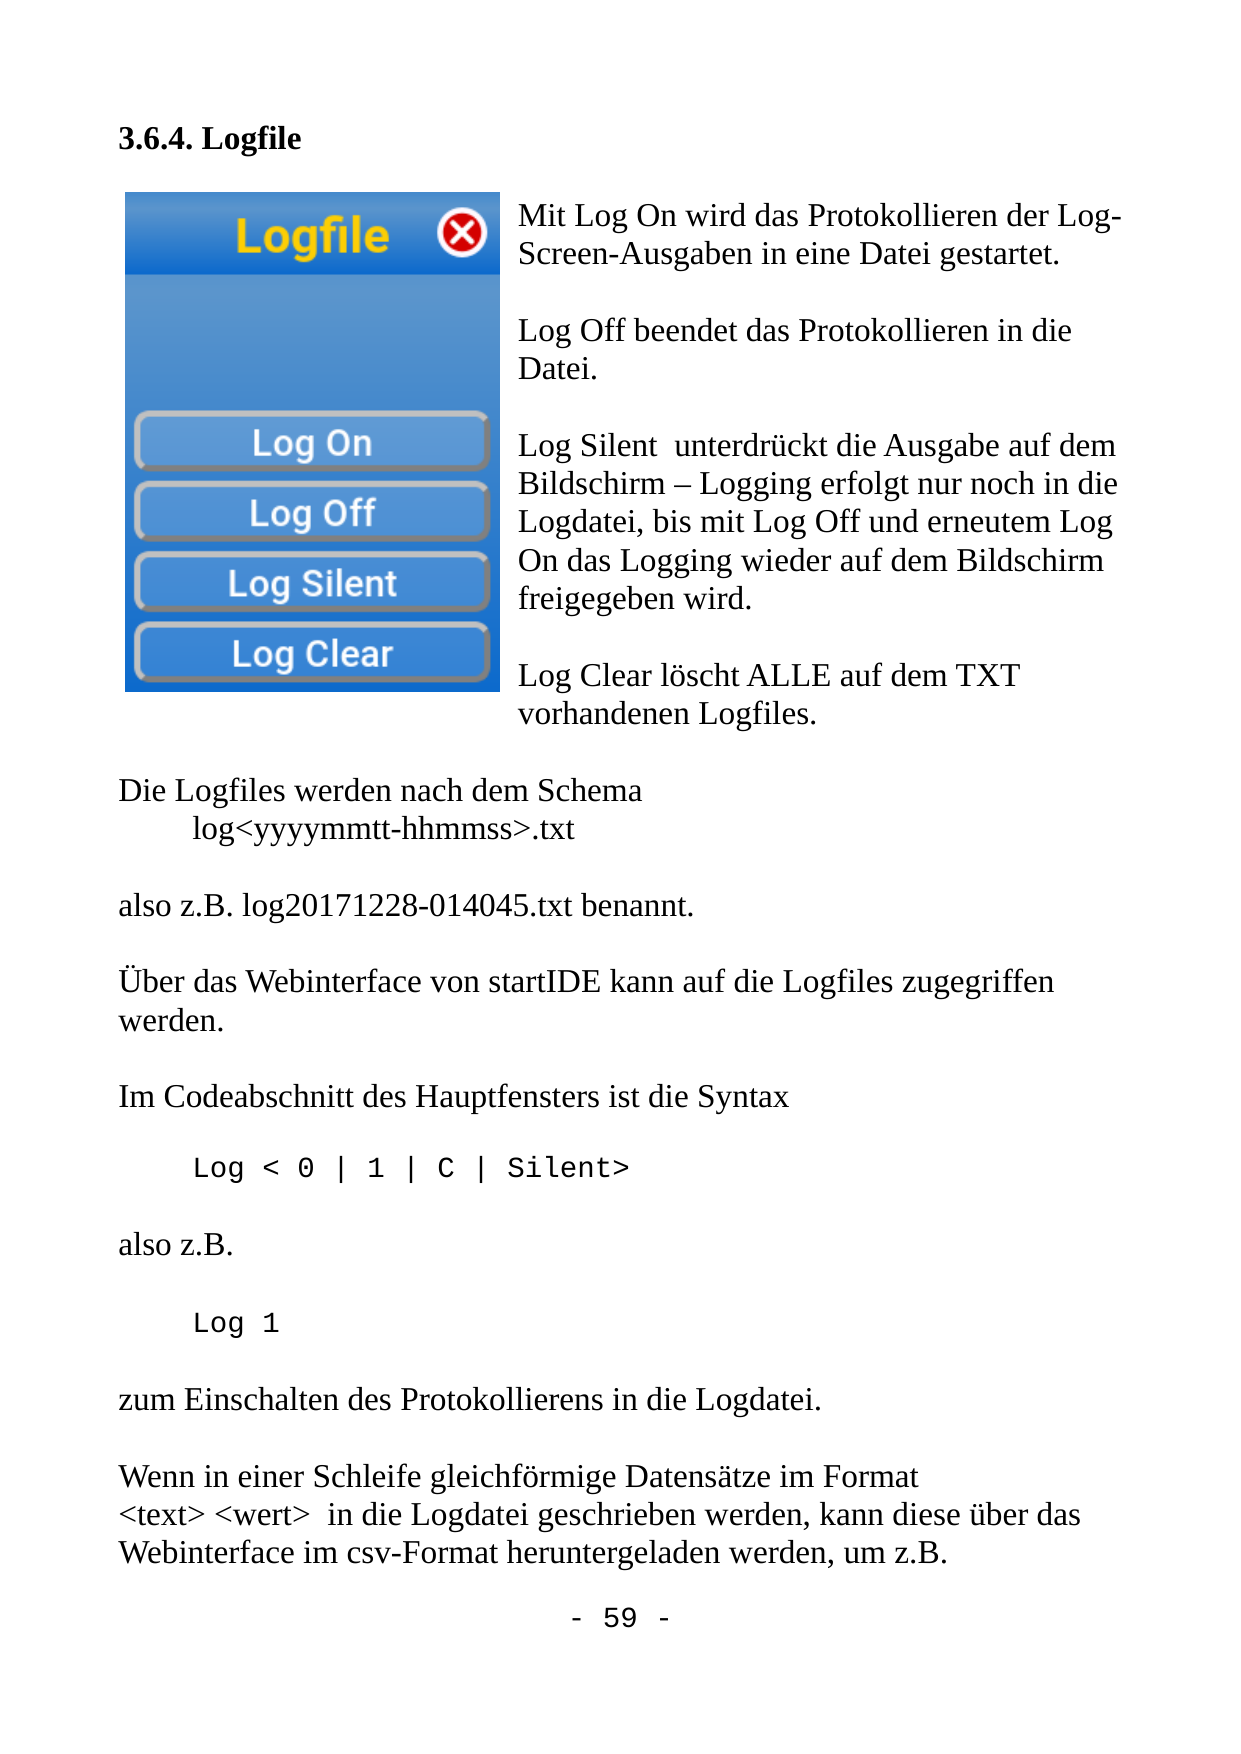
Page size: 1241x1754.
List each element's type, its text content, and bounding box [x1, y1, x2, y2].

text Log Off beendet das Protokollieren in die Datei. [500, 310, 1122, 386]
text Log 1 [118, 1301, 1122, 1341]
text Die Logfiles werden nach dem Schema [118, 770, 1122, 808]
text Log Silent unterdrückt die Ausgabe auf dem Bildschirm – Logging erfolgt nur noch in die Logdatei, bis mit Log Off und erneutem Log On das Logging wieder auf dem Bildschirm freigegeben wird. [500, 425, 1122, 616]
text Log Clear löscht ALLE auf dem TXT vorhandenen Logfiles. [118, 655, 1122, 731]
picture [125, 192, 500, 692]
text Wenn in einer Schleife gleichförmige Datensätze im Format [118, 1456, 1122, 1494]
text log<yyyymmtt-hhmmss>.txt [118, 808, 1122, 846]
text Im Codeabschnitt des Hauptfensters ist die Syntax [118, 1076, 1122, 1115]
text 3.6.4. Logfile [118, 118, 1122, 156]
text <text> <wert> in die Logdatei geschrieben werden, kann diese über das Webinterface im csv-Format heruntergeladen werden, um z.B. [118, 1494, 1122, 1571]
text Log < 0 | 1 | C | Silent> [118, 1153, 1122, 1186]
text also z.B. log20171228-014045.txt benannt. [118, 885, 1122, 923]
text Mit Log On wird das Protokollieren der Log-Screen-Ausgaben in eine Datei gestartet. [500, 195, 1122, 271]
text zum Einschalten des Protokollierens in die Logdatei. [118, 1379, 1122, 1418]
text also z.B. [118, 1224, 1122, 1263]
text Über das Webinterface von startIDE kann auf die Logfiles zugegriffen werden. [118, 961, 1122, 1038]
